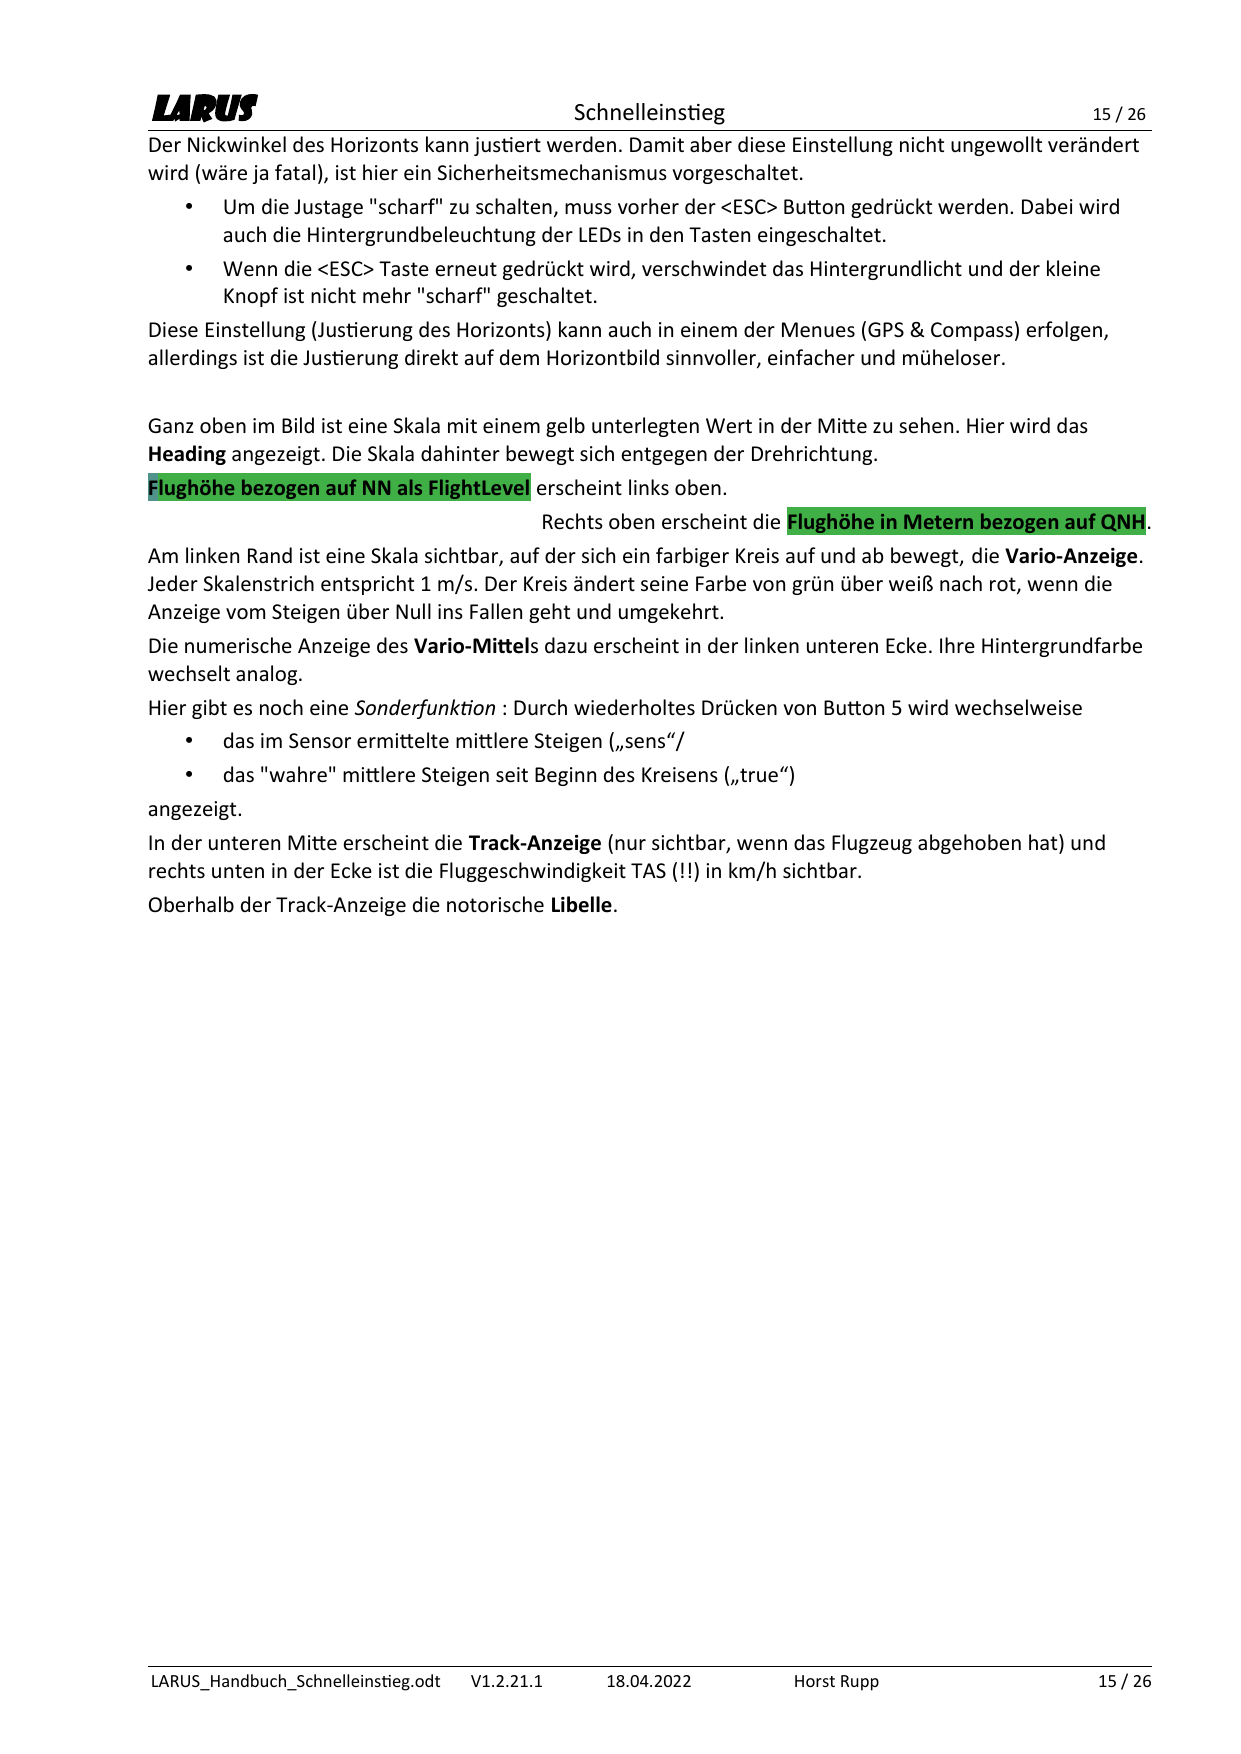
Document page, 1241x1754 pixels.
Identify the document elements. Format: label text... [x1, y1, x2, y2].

text Rechts oben erscheint die Flughöhe in Metern bezogen auf QNH. [148, 507, 1152, 535]
list Um die Justage "scharf" zu schalten, muss vorher der <ESC> Button gedrückt werden. Dabei wird auch die Hintergrundbeleuchtung der LEDs in den Tasten eingeschaltet. [185, 192, 1152, 248]
text Der Nickwinkel des Horizonts kann justiert werden. Damit aber diese Einstellung nicht ungewollt verändert wird (wäre ja fatal), ist hier ein Sicherheitsmechanismus vorgeschaltet. [148, 131, 1152, 186]
text In der unteren Mitte erscheint die Track-Anzeige (nur sichtbar, wenn das Flugzeug abgehoben hat) und rechts unten in der Ecke ist die Fluggeschwindigkeit TAS (!!) in km/h sichtbar. [148, 828, 1152, 884]
list das im Sensor ermittelte mittlere Steigen („sens“/ [185, 726, 1152, 754]
text Diese Einstellung (Justierung des Horizonts) kann auch in einem der Menues (GPS & Compass) erfolgen, allerdings ist die Justierung direkt auf dem Horizontbild sinnvoller, einfacher und müheloser. [148, 316, 1152, 372]
text angezeigt. [148, 794, 1152, 822]
text Die numerische Anzeige des Vario-Mittels dazu erscheint in der linken unteren Ecke. Ihre Hintergrundfarbe wechselt analog. [148, 631, 1152, 687]
text Am linken Rand ist eine Skala sichtbar, auf der sich ein farbiger Kreis auf und ab bewegt, die Vario-Anzeige. Jeder Skalenstrich entspricht 1 m/s. Der Kreis ändert seine Farbe von grün über weiß nach rot, wenn die Anzeige vom Steigen über Null ins Fallen geht und umgekehrt. [148, 541, 1152, 625]
text Oberhalb der Track-Anzeige die notorische Libelle. [148, 890, 1152, 918]
text Hier gibt es noch eine Sonderfunktion : Durch wiederholtes Drücken von Button 5 wird wechselweise [148, 693, 1152, 721]
text Flughöhe bezogen auf NN als FlightLevel erscheint links oben. [148, 473, 1152, 501]
list Wenn die <ESC> Taste erneut gedrückt wird, verschwindet das Hintergrundlicht und der kleine Knopf ist nicht mehr "scharf" geschaltet. [185, 254, 1152, 310]
text Ganz oben im Bild ist eine Skala mit einem gelb unterlegten Wert in der Mitte zu sehen. Hier wird das Heading angezeigt. Die Skala dahinter bewegt sich entgegen der Drehrichtung. [148, 411, 1152, 467]
list das "wahre" mittlere Steigen seit Beginn des Kreisens („true“) [185, 760, 1152, 788]
